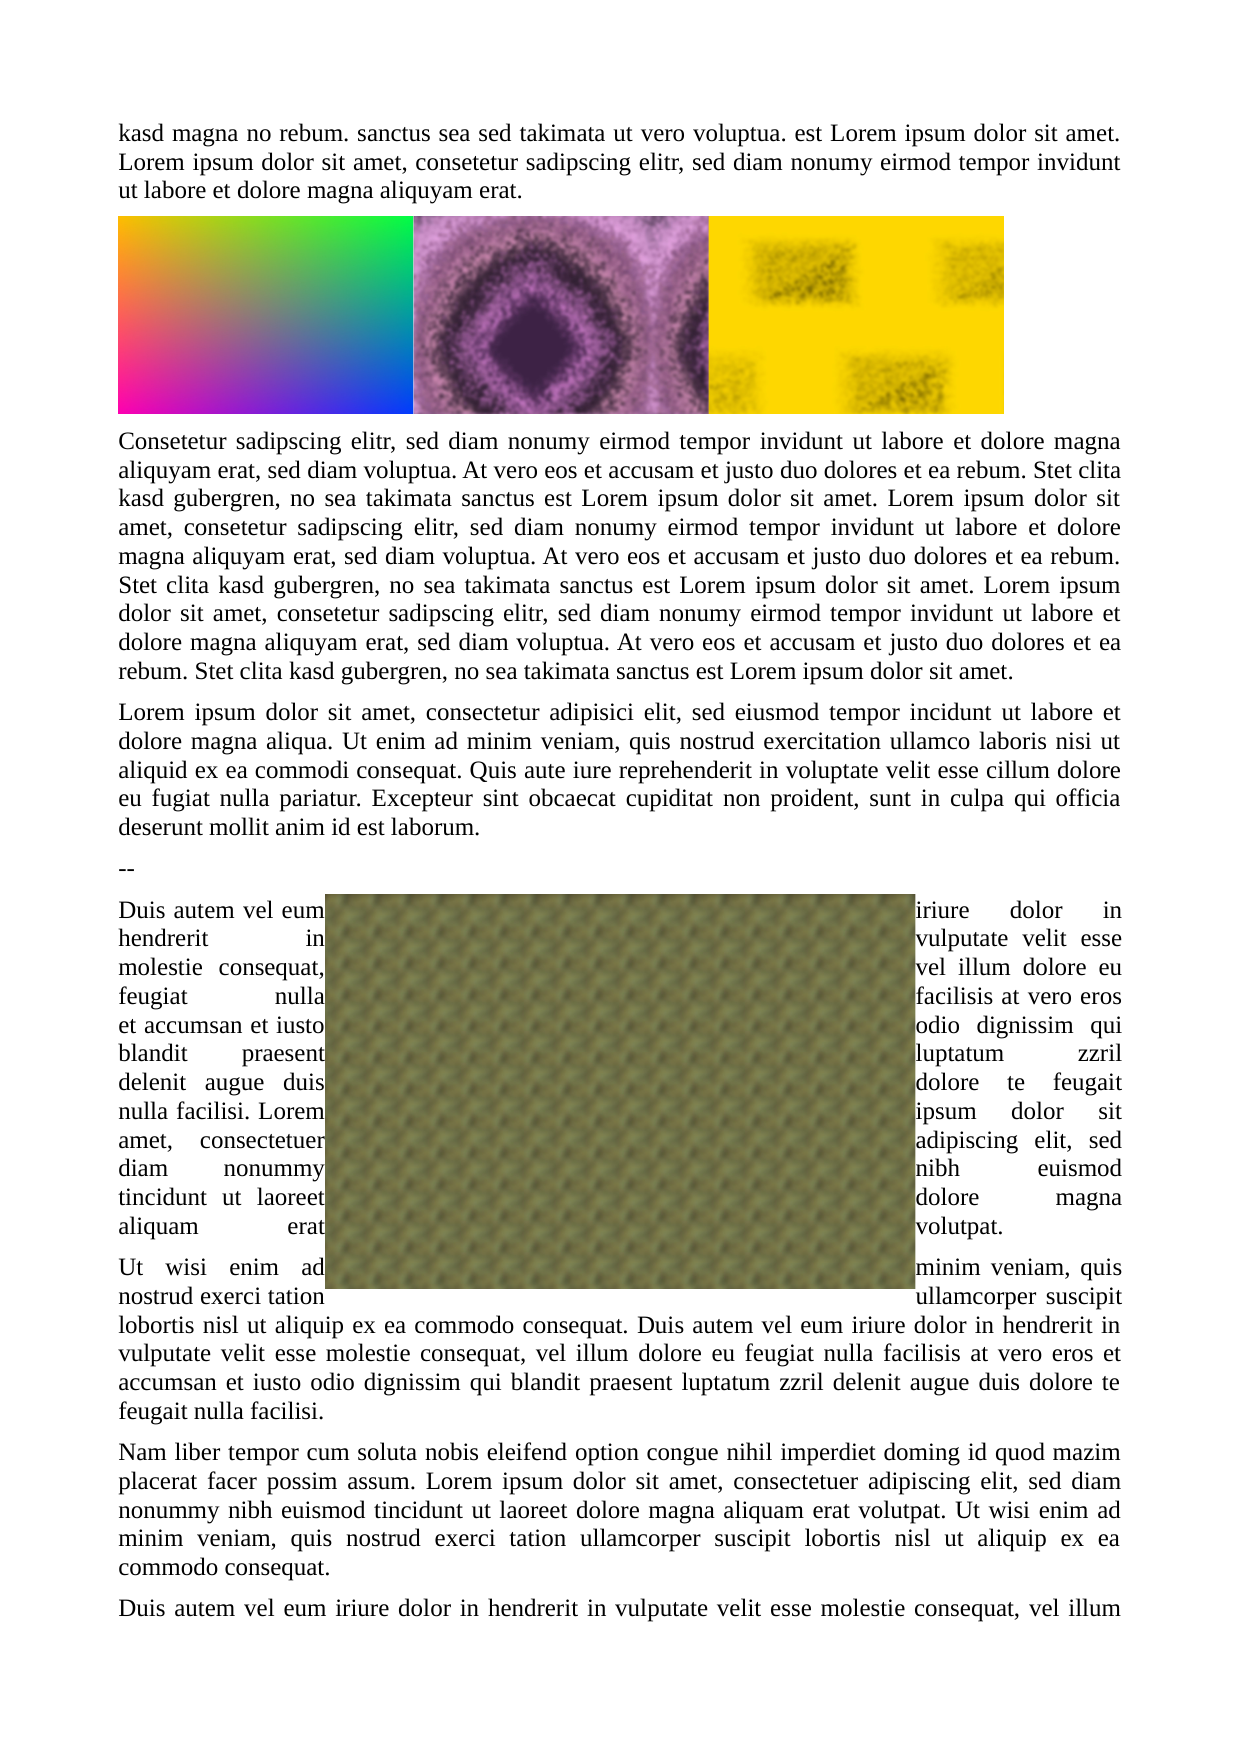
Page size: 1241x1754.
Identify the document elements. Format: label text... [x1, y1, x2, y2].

text Nam liber tempor cum soluta nobis eleifend option congue nihil imperdiet doming id quod mazim placerat facer possim assum. Lorem ipsum dolor sit amet, consectetuer adipiscing elit, sed diam nonummy nibh euismod tincidunt ut laoreet dolore magna aliquam erat volutpat. Ut wisi enim ad minim veniam, quis nostrud exerci tation ullamcorper suscipit lobortis nisl ut aliquip ex ea commodo consequat. [118, 1437, 1122, 1581]
text Duis autem vel eum iriure dolor in hendrerit in vulputate velit esse molestie consequat, vel illum dolore eu feugiat nulla facilisis at vero eros et accumsan et iusto odio dignissim qui blandit praesent luptatum zzril delenit augue duis dolore te feugait nulla facilisi. Lorem ipsum dolor sit amet, consectetuer adipiscing elit, sed diam nonummy nibh euismod tincidunt ut laoreet dolore magna aliquam erat volutpat. [118, 895, 325, 1240]
text Ut wisi enim ad minim veniam, quis nostrud exerci tation ullamcorper suscipit lobortis nisl ut aliquip ex ea commodo consequat. Duis autem vel eum iriure dolor in hendrerit in vulputate velit esse molestie consequat, vel illum dolore eu feugiat nulla facilisis at vero eros et accumsan et iusto odio dignissim qui blandit praesent luptatum zzril delenit augue duis dolore te feugait nulla facilisi. [118, 1252, 1122, 1425]
text -- [118, 853, 1122, 882]
text Duis autem vel eum iriure dolor in hendrerit in vulputate velit esse molestie consequat, vel illum [118, 1593, 1122, 1622]
text Duis autem vel eum iriure dolor in hendrerit in vulputate velit esse molestie consequat, vel illum dolore eu feugiat nulla facilisis at vero eros et accumsan et iusto odio dignissim qui blandit praesent luptatum zzril delenit augue duis dolore te feugait nulla facilisi. Lorem ipsum dolor sit amet, consectetuer adipiscing elit, sed diam nonummy nibh euismod tincidunt ut laoreet dolore magna aliquam erat volutpat. [916, 895, 1122, 1240]
text Lorem ipsum dolor sit amet, consectetur adipisici elit, sed eiusmod tempor incidunt ut labore et dolore magna aliqua. Ut enim ad minim veniam, quis nostrud exercitation ullamco laboris nisi ut aliquid ex ea commodi consequat. Quis aute iure reprehenderit in voluptate velit esse cillum dolore eu fugiat nulla pariatur. Excepteur sint obcaecat cupiditat non proident, sunt in culpa qui officia deserunt mollit anim id est laborum. [118, 697, 1122, 841]
picture [118, 216, 1004, 414]
text kasd magna no rebum. sanctus sea sed takimata ut vero voluptua. est Lorem ipsum dolor sit amet. Lorem ipsum dolor sit amet, consetetur sadipscing elitr, sed diam nonumy eirmod tempor invidunt ut labore et dolore magna aliquyam erat. [118, 118, 1122, 204]
text Consetetur sadipscing elitr, sed diam nonumy eirmod tempor invidunt ut labore et dolore magna aliquyam erat, sed diam voluptua. At vero eos et accusam et justo duo dolores et ea rebum. Stet clita kasd gubergren, no sea takimata sanctus est Lorem ipsum dolor sit amet. Lorem ipsum dolor sit amet, consetetur sadipscing elitr, sed diam nonumy eirmod tempor invidunt ut labore et dolore magna aliquyam erat, sed diam voluptua. At vero eos et accusam et justo duo dolores et ea rebum. Stet clita kasd gubergren, no sea takimata sanctus est Lorem ipsum dolor sit amet. Lorem ipsum dolor sit amet, consetetur sadipscing elitr, sed diam nonumy eirmod tempor invidunt ut labore et dolore magna aliquyam erat, sed diam voluptua. At vero eos et accusam et justo duo dolores et ea rebum. Stet clita kasd gubergren, no sea takimata sanctus est Lorem ipsum dolor sit amet. [118, 426, 1122, 685]
picture [325, 894, 916, 1289]
